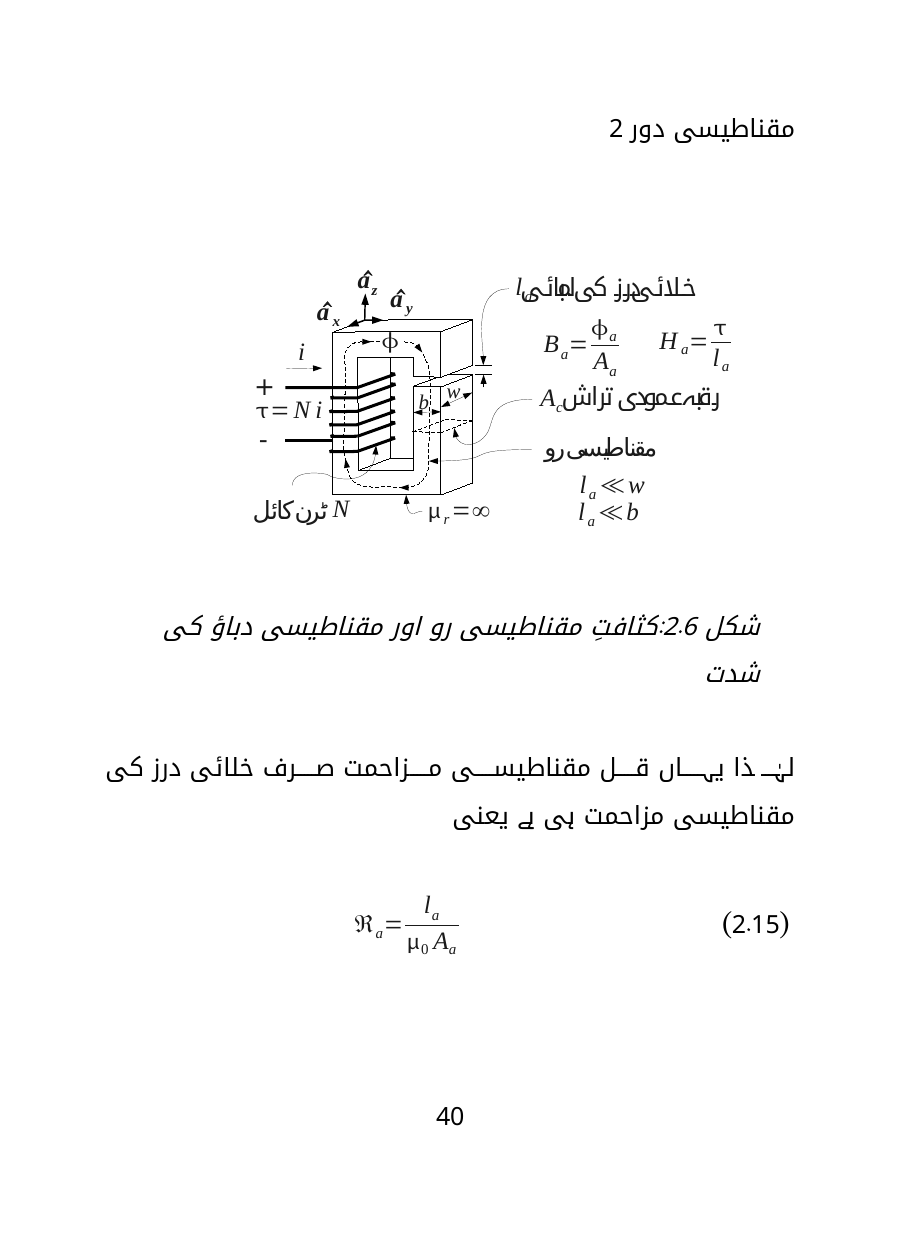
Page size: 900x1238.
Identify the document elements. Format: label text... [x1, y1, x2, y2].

text شکل 2.6:کثافتِ مقناطیسی رو اور مقناطیسی دباؤ کی شدت [140, 195, 760, 698]
table_header [105, 886, 700, 977]
text لہٰذا یہاں قل مقناطیسی مزاحمت صرف خلائی درز کی مقناطیسی مزاحمت ہی ہے یعنی [105, 745, 795, 839]
table_header (2.15) [700, 886, 795, 977]
